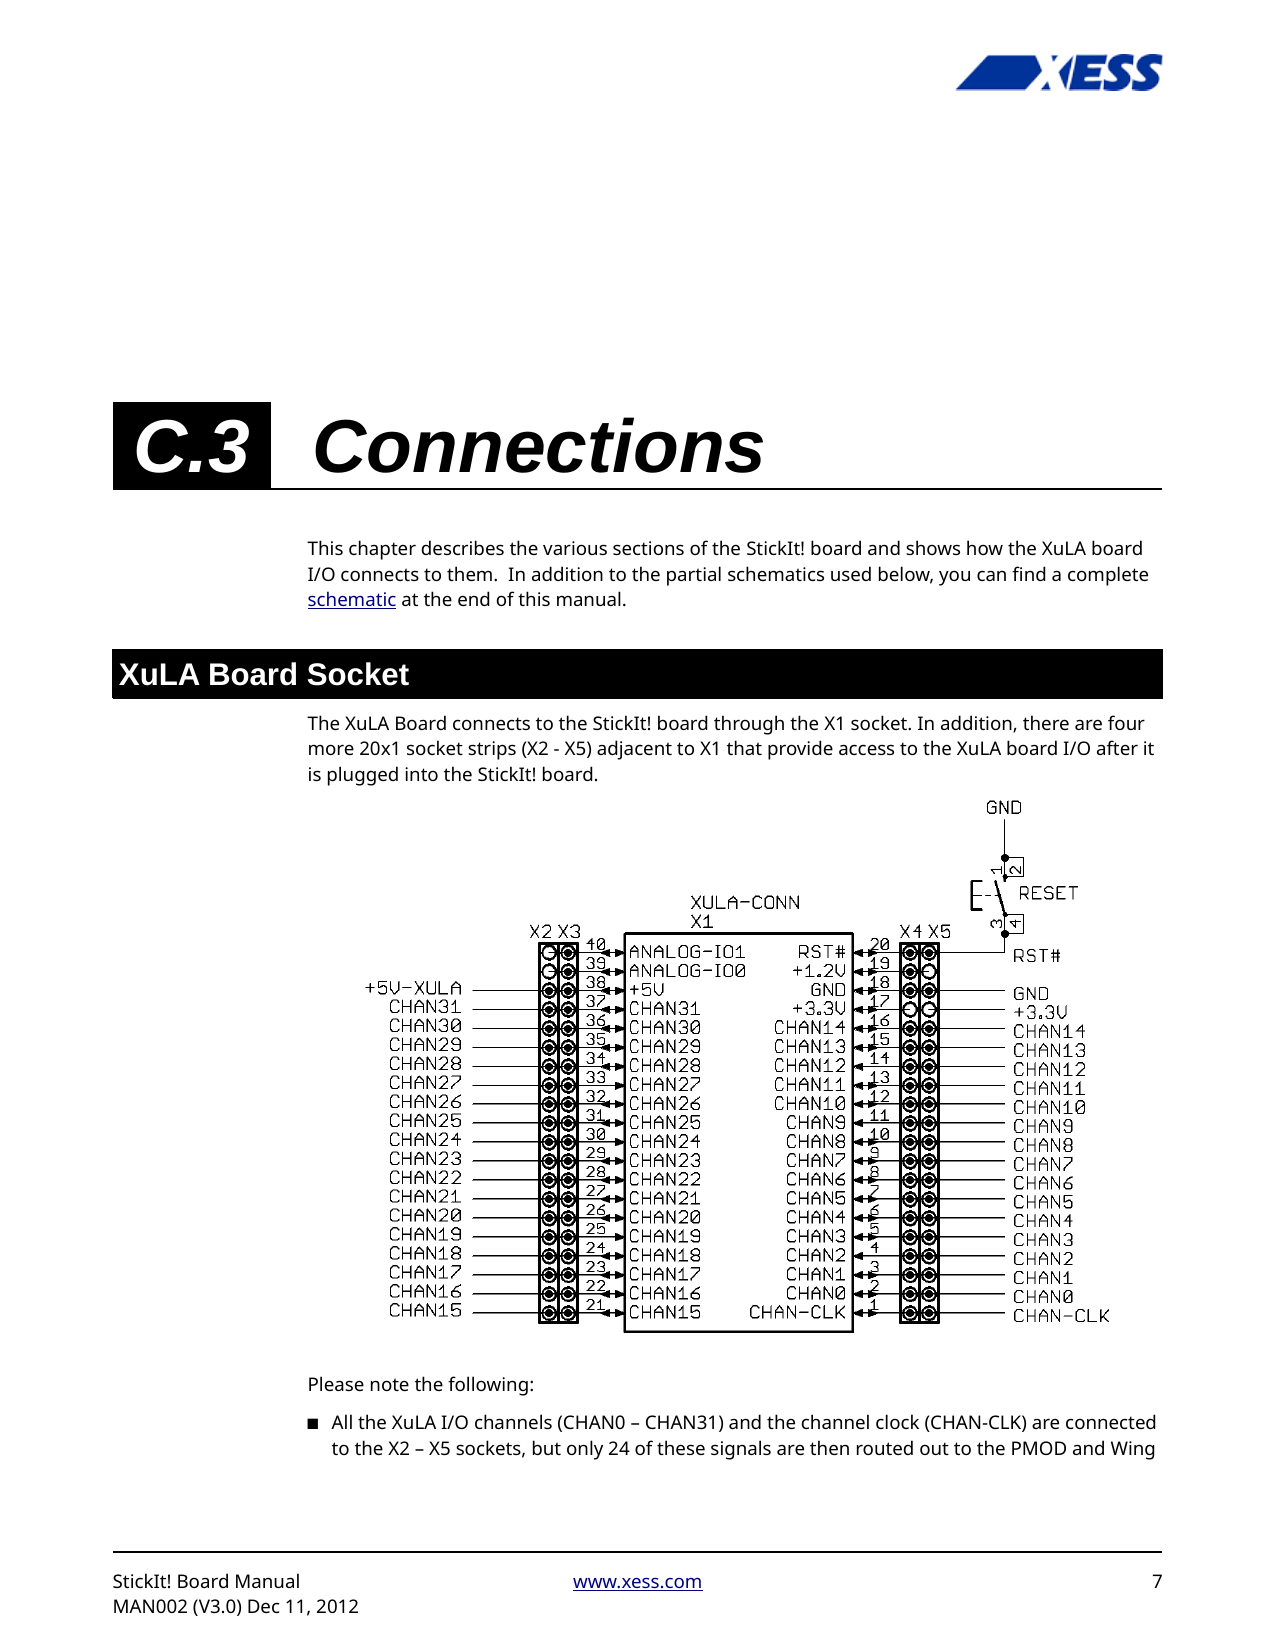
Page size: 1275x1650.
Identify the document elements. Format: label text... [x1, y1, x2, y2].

subtitle Connections [271, 402, 1162, 488]
subtitle XuLA Board Socket [114, 650, 1162, 698]
text This chapter describes the various sections of the StickIt! board and shows how the XuLA board I/O connects to them. In addition to the partial schematics used below, you can find a complete schematic at the end of this manual. [307, 535, 1162, 612]
list All the XuLA I/O channels (CHAN0 – CHAN31) and the channel clock (CHAN-CLK) are connected to the X2 – X5 sockets, but only 24 of these signals are then routed out to the PMOD and Wing [307, 1409, 1162, 1461]
picture [955, 54, 1163, 91]
text The XuLA Board connects to the StickIt! board through the X1 socket. In addition, there are four more 20x1 socket strips (X2 - X5) adjacent to X1 that provide access to the XuLA board I/O after it is plugged into the StickIt! board. [307, 710, 1162, 787]
text Please note the following: [307, 1372, 1162, 1397]
picture [311, 799, 1167, 1334]
